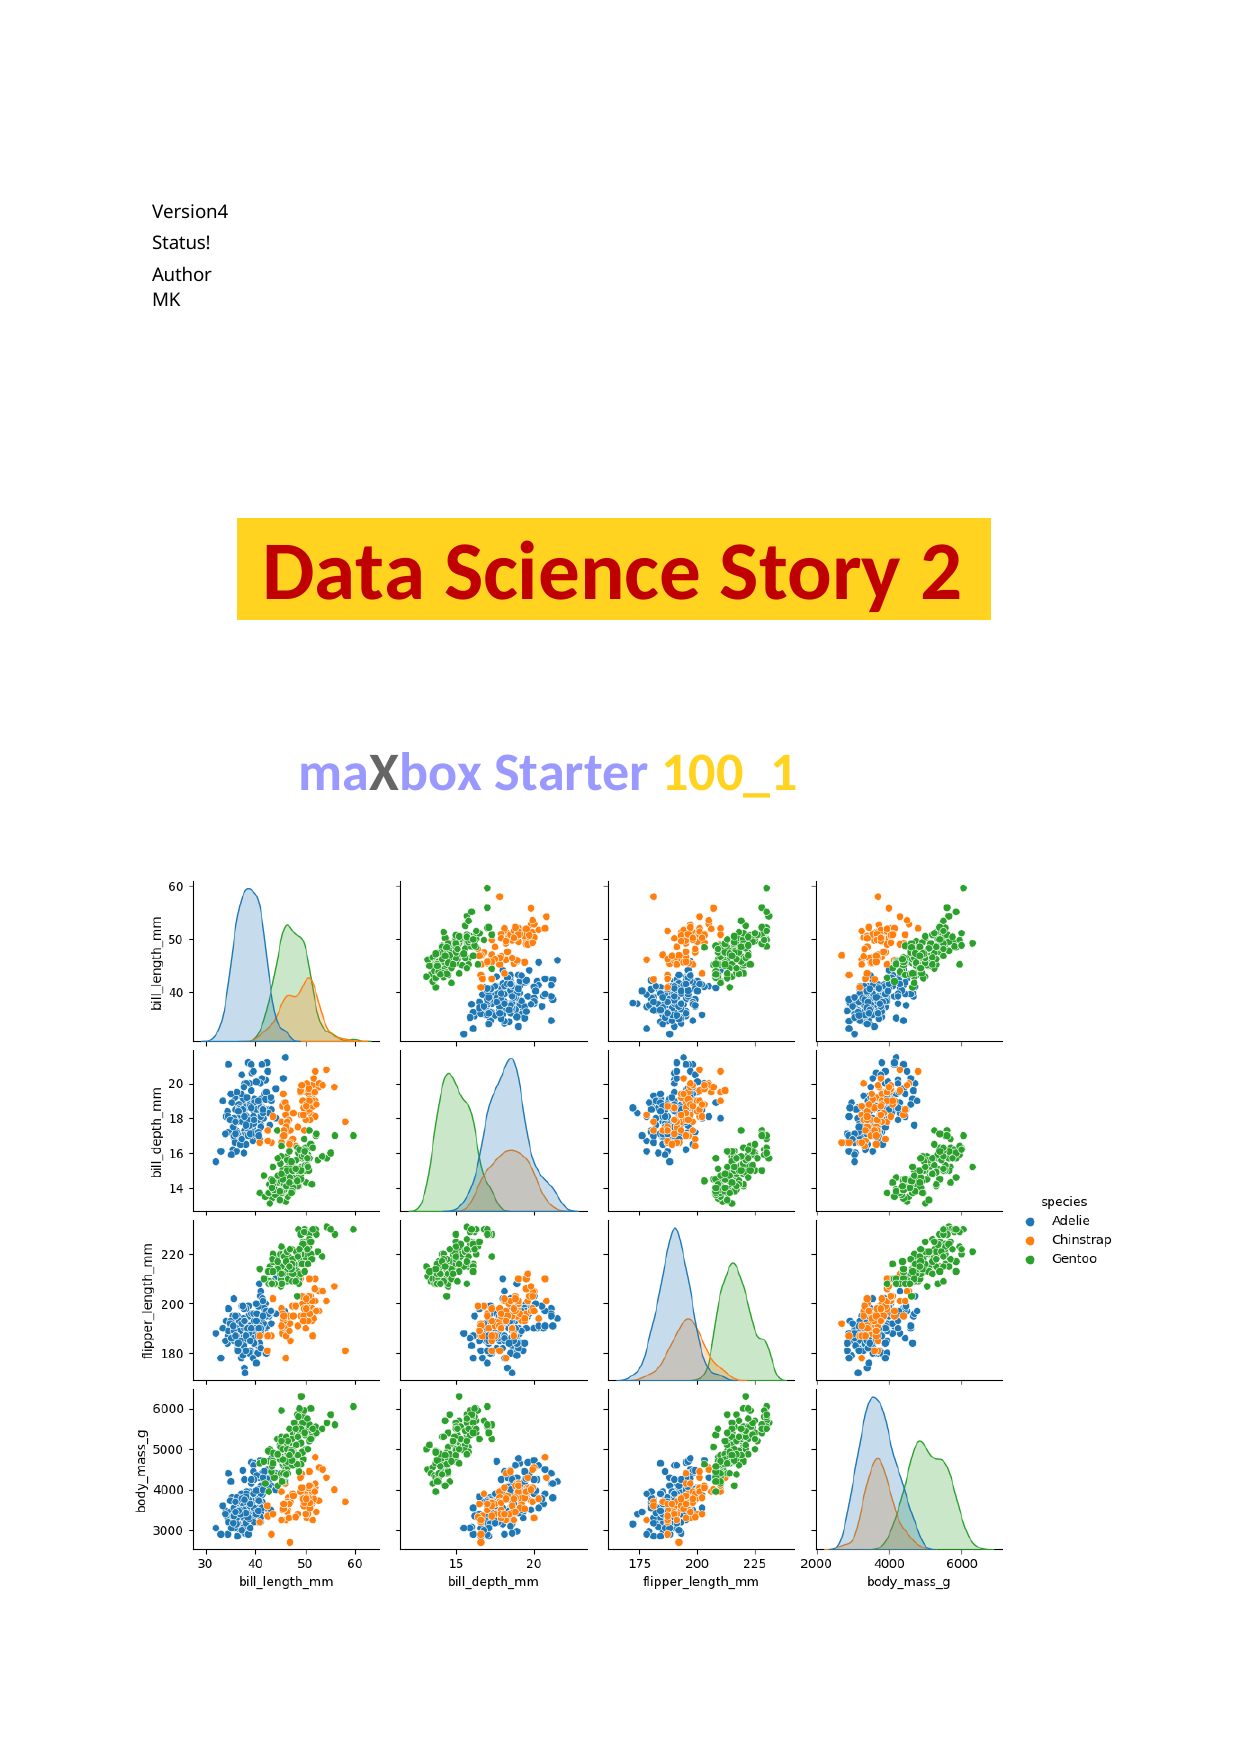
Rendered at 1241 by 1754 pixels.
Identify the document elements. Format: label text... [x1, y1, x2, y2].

text Author MK [152, 261, 242, 312]
text Status! [152, 229, 242, 255]
picture [118, 868, 1123, 1593]
text maXbox Starter 100_1 [267, 737, 921, 803]
text Version4 [152, 198, 242, 224]
text Data Science Story 2 [237, 518, 991, 620]
